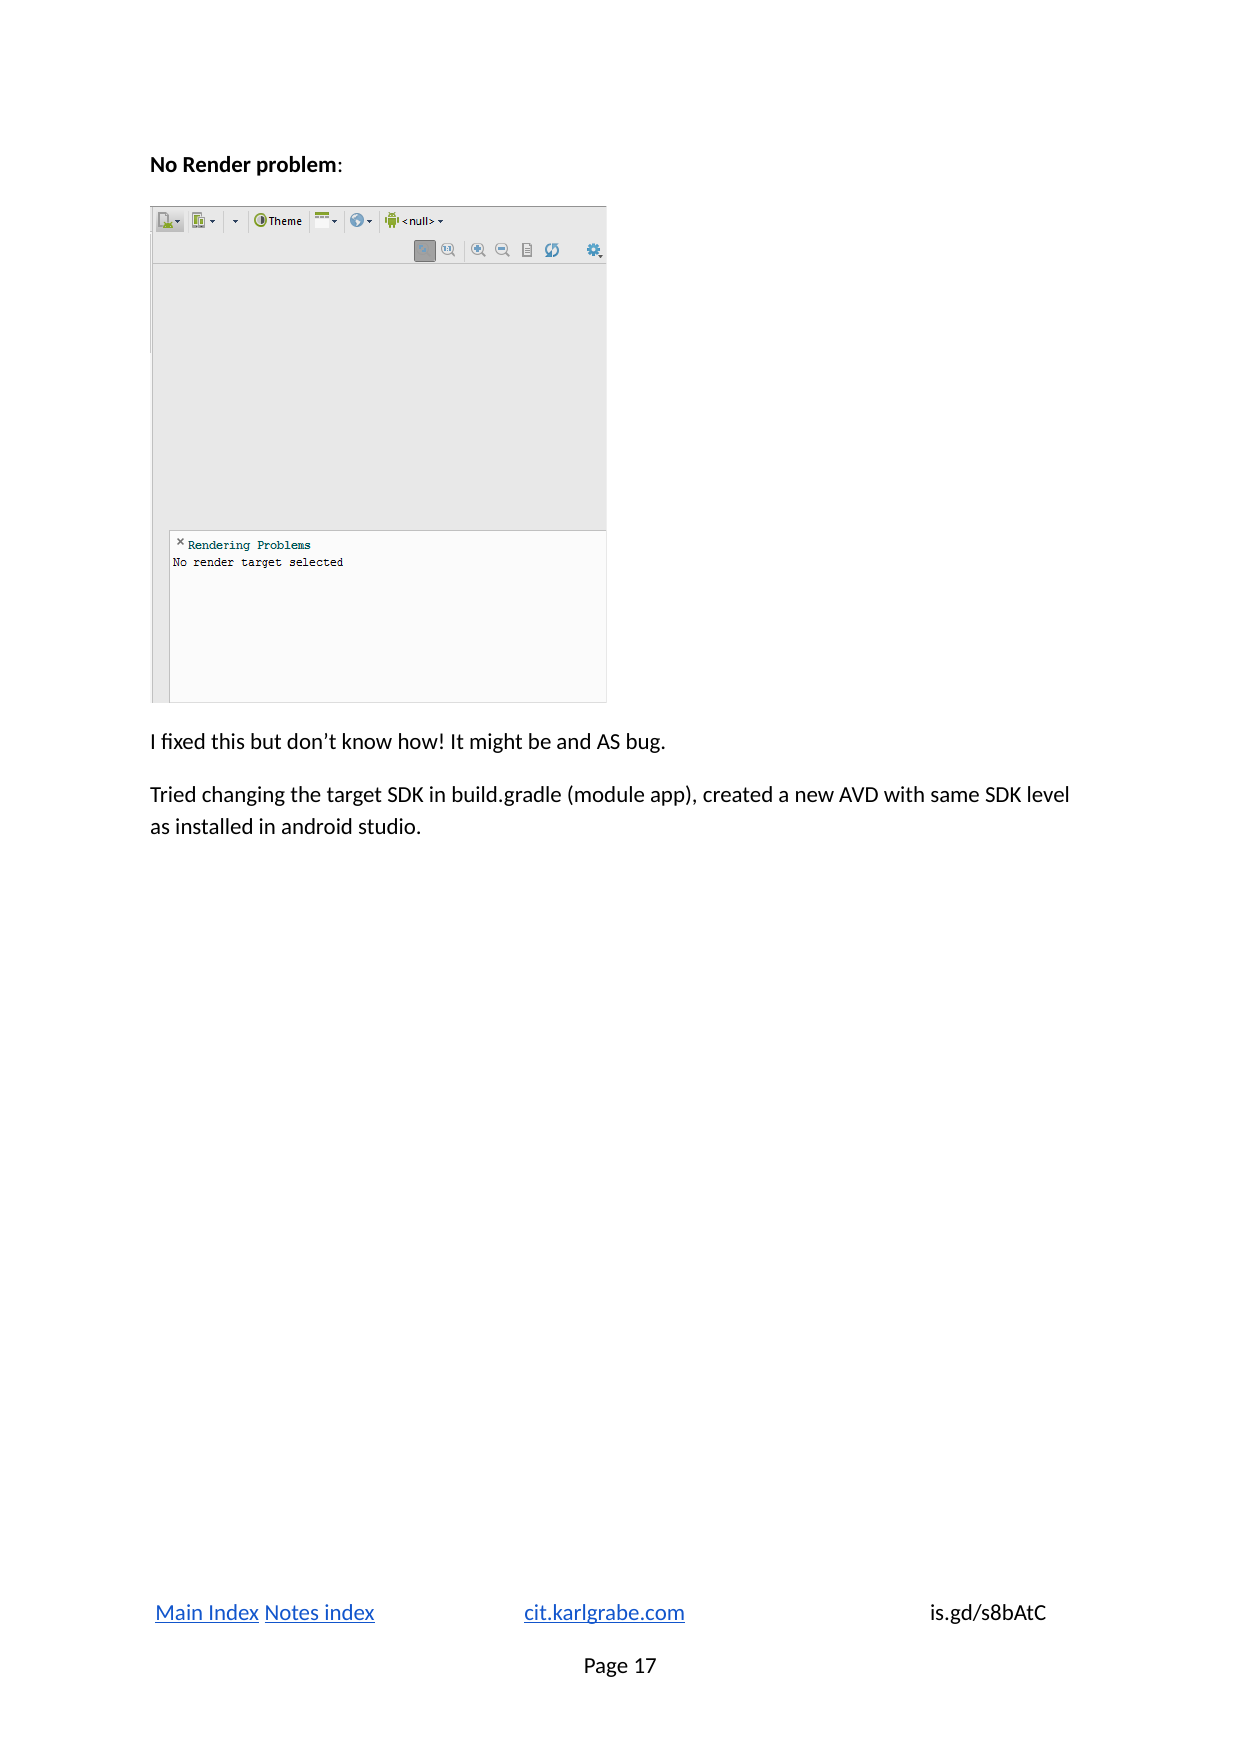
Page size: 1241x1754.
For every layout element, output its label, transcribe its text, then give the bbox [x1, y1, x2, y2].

text I fixed this but don’t know how! It might be and AS bug. [150, 727, 1090, 755]
text Tried changing the target SDK in build.gradle (module app), created a new AVD with same SDK level as installed in android studio. [150, 780, 1090, 840]
picture [150, 203, 607, 703]
text No Render problem: [150, 150, 1090, 178]
